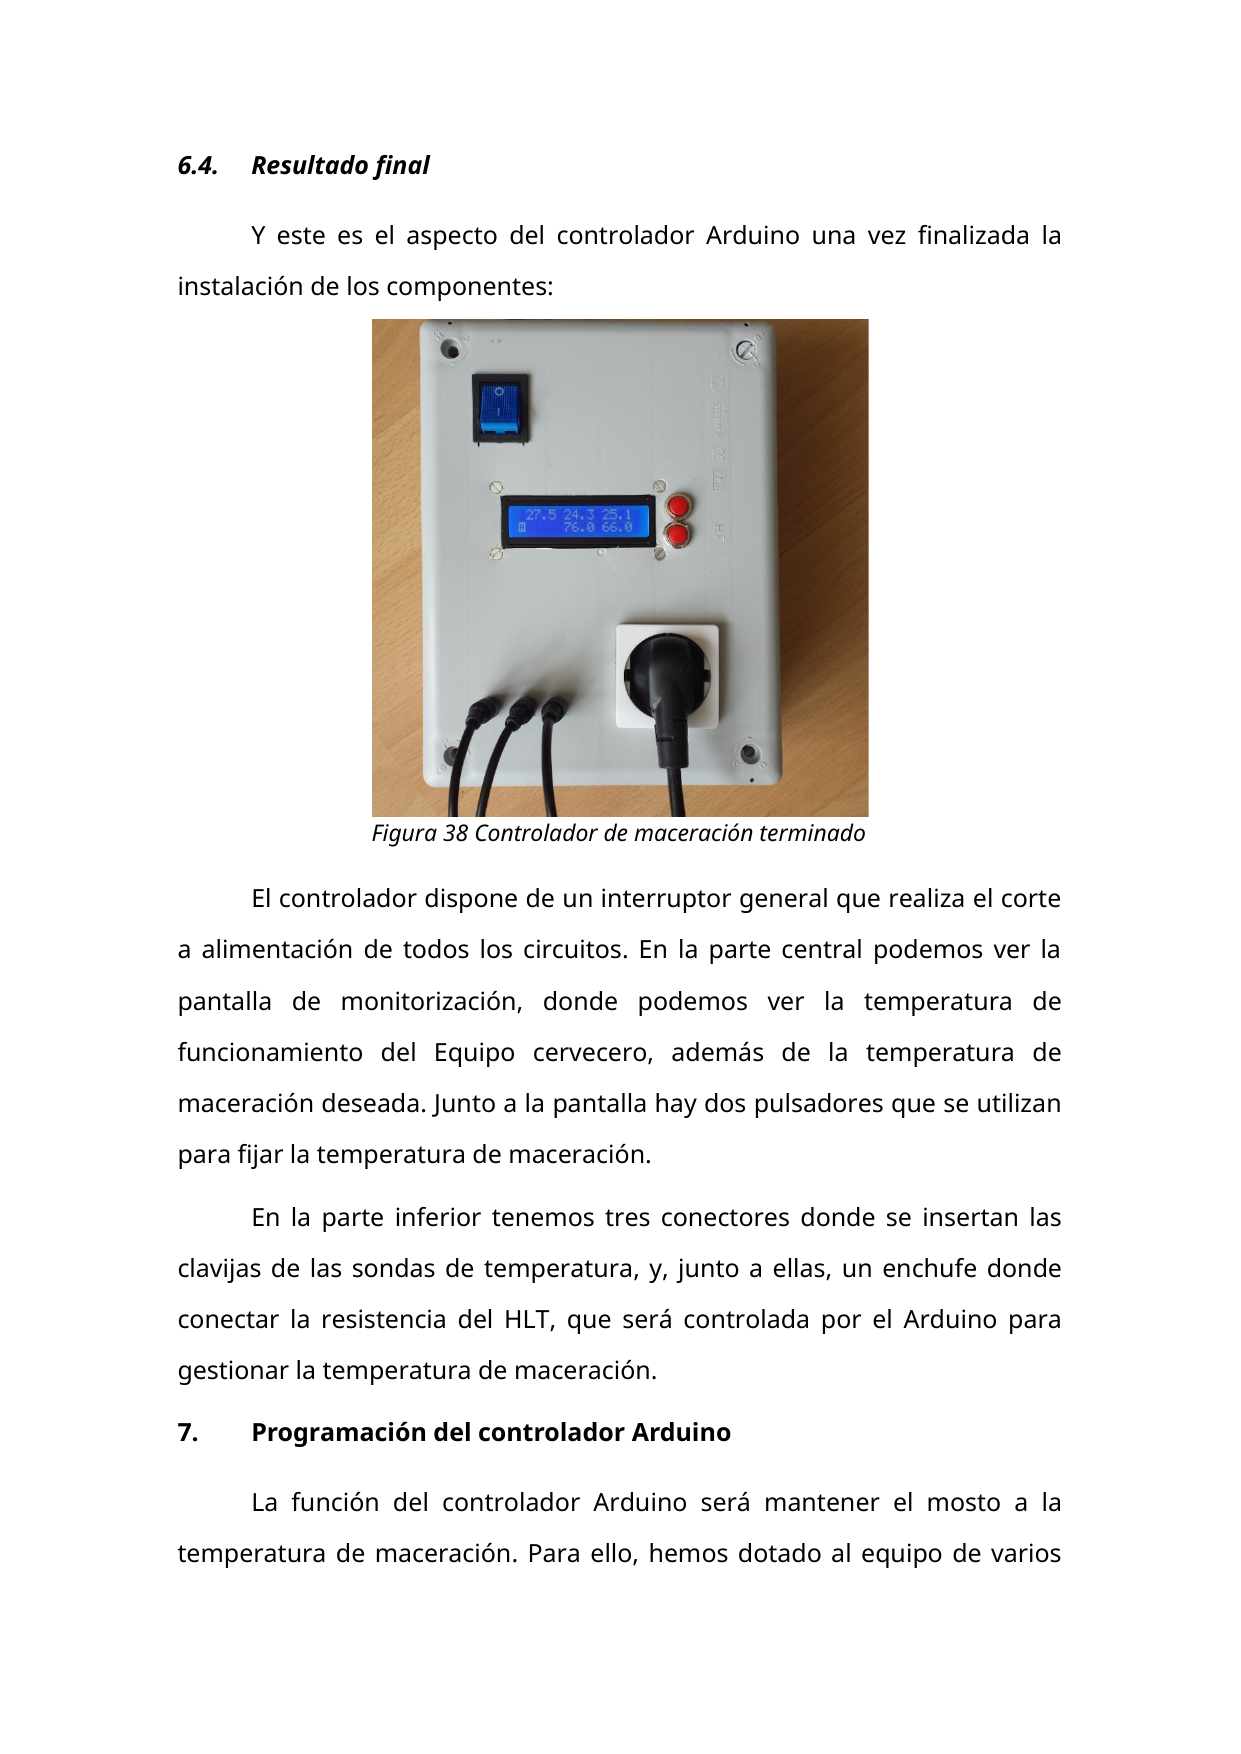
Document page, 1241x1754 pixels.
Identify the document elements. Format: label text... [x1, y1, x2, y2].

subtitle Resultado final [177, 148, 1063, 182]
text Y este es el aspecto del controlador Arduino una vez finalizada la instalación de los componentes: [177, 217, 1063, 303]
text En la parte inferior tenemos tres conectores donde se insertan las clavijas de las sondas de temperatura, y, junto a ellas, un enchufe donde conectar la resistencia del HLT, que será controlada por el Arduino para gestionar la temperatura de maceración. [177, 1200, 1063, 1387]
subtitle Programación del controlador Arduino [177, 1414, 1063, 1448]
text La función del controlador Arduino será mantener el mosto a la temperatura de maceración. Para ello, hemos dotado al equipo de varios [177, 1484, 1063, 1569]
text El controlador dispone de un interruptor general que realiza el corte a alimentación de todos los circuitos. En la parte central podemos ver la pantalla de monitorización, donde podemos ver la temperatura de funcionamiento del Equipo cervecero, además de la temperatura de maceración deseada. Junto a la pantalla hay dos pulsadores que se utilizan para fijar la temperatura de maceración. [177, 881, 1063, 1170]
text Figura 38 Controlador de maceración terminado [177, 816, 1063, 848]
